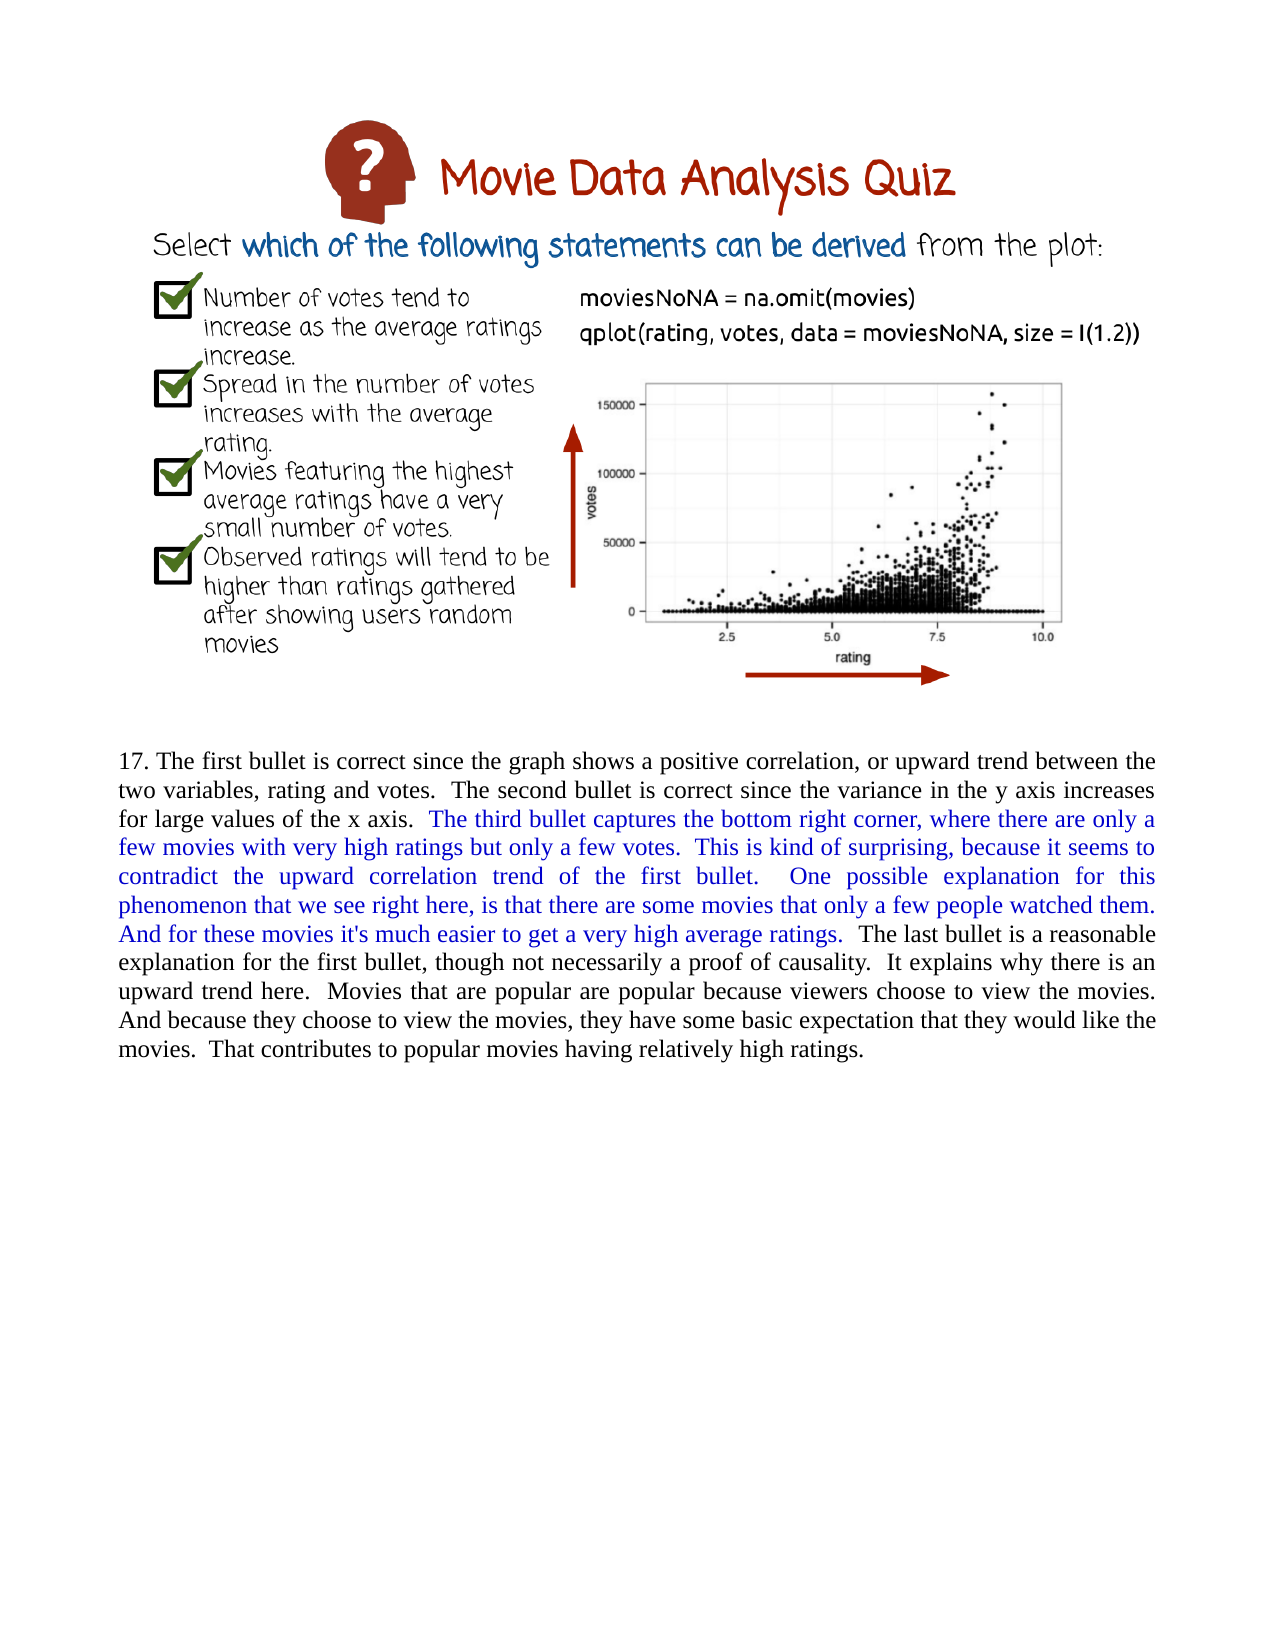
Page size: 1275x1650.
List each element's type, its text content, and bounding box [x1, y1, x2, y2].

picture [118, 118, 1157, 689]
text 17. The first bullet is correct since the graph shows a positive correlation, or upward trend between the two variables, rating and votes. The second bullet is correct since the variance in the y axis increases for large values of the x axis. The third bullet captures the bottom right corner, where there are only a few movies with very high ratings but only a few votes. This is kind of surprising, because it seems to contradict the upward correlation trend of the first bullet. One possible explanation for this phenomenon that we see right here, is that there are some movies that only a few people watched them. And for these movies it's much easier to get a very high average ratings. The last bullet is a reasonable explanation for the first bullet, though not necessarily a proof of causality. It explains why there is an upward trend here. Movies that are popular are popular because viewers choose to view the movies. And because they choose to view the movies, they have some basic expectation that they would like the movies. That contributes to popular movies having relatively high ratings. [118, 746, 1157, 1062]
